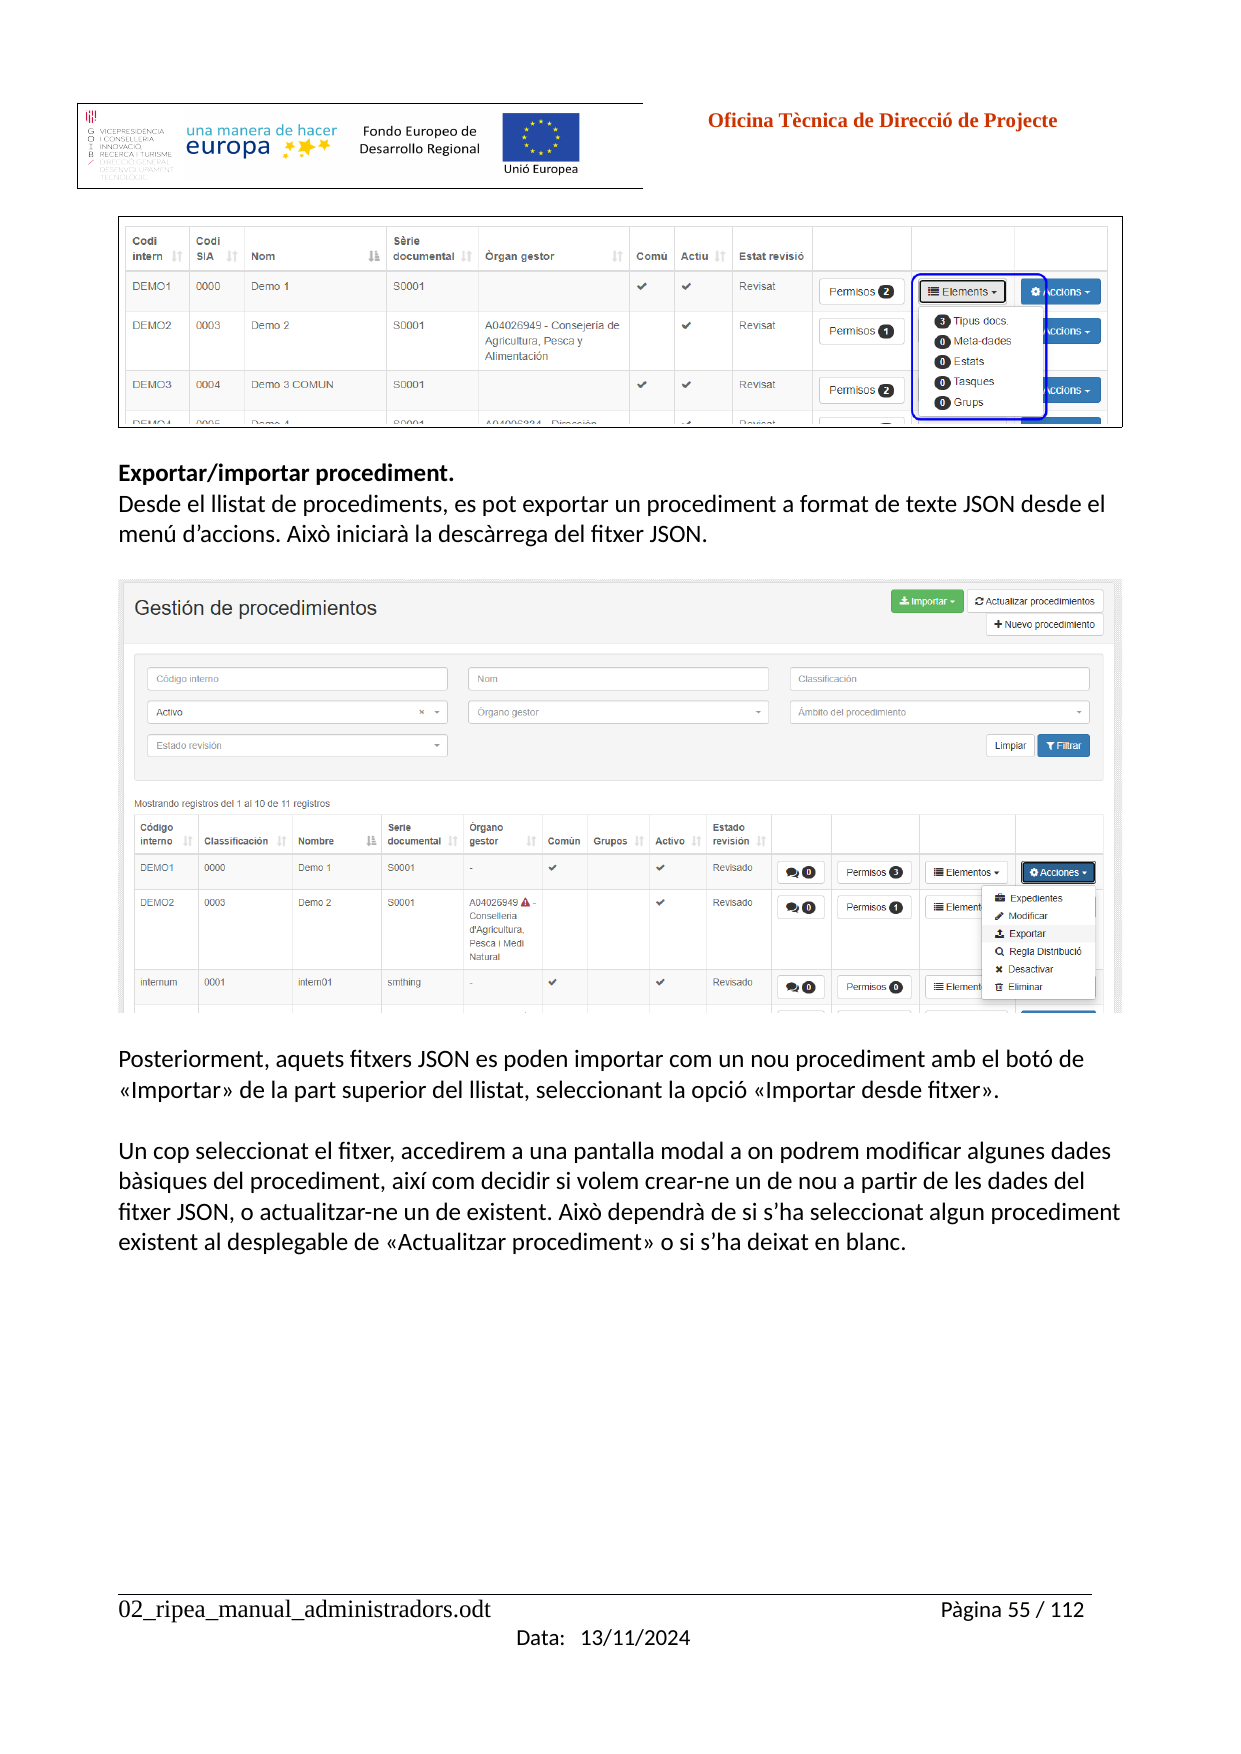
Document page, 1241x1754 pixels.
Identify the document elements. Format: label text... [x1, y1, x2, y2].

picture [121, 219, 1119, 424]
picture [118, 579, 1123, 1013]
text Un cop seleccionat el fitxer, accedirem a una pantalla modal a on podrem modificar algunes dades bàsiques del procediment, així com decidir si volem crear-ne un de nou a partir de les dades del fitxer JSON, o actualitzar-ne un de existent. Això dependrà de si s’ha seleccionat algun procediment existent al desplegable de «Actualitzar procediment» o si s’ha deixat en blanc. [118, 1135, 1122, 1257]
text Desde el llistat de procediments, es pot exportar un procediment a format de texte JSON desde el menú d’accions. Això iniciarà la descàrrega del fitxer JSON. [118, 488, 1122, 549]
picture [184, 108, 585, 182]
picture [82, 108, 178, 182]
text Exportar/importar procediment. [118, 457, 1122, 488]
text Posteriorment, aquets fitxers JSON es poden importar com un nou procediment amb el botó de «Importar» de la part superior del llistat, seleccionant la opció «Importar desde fitxer». [118, 1043, 1122, 1104]
